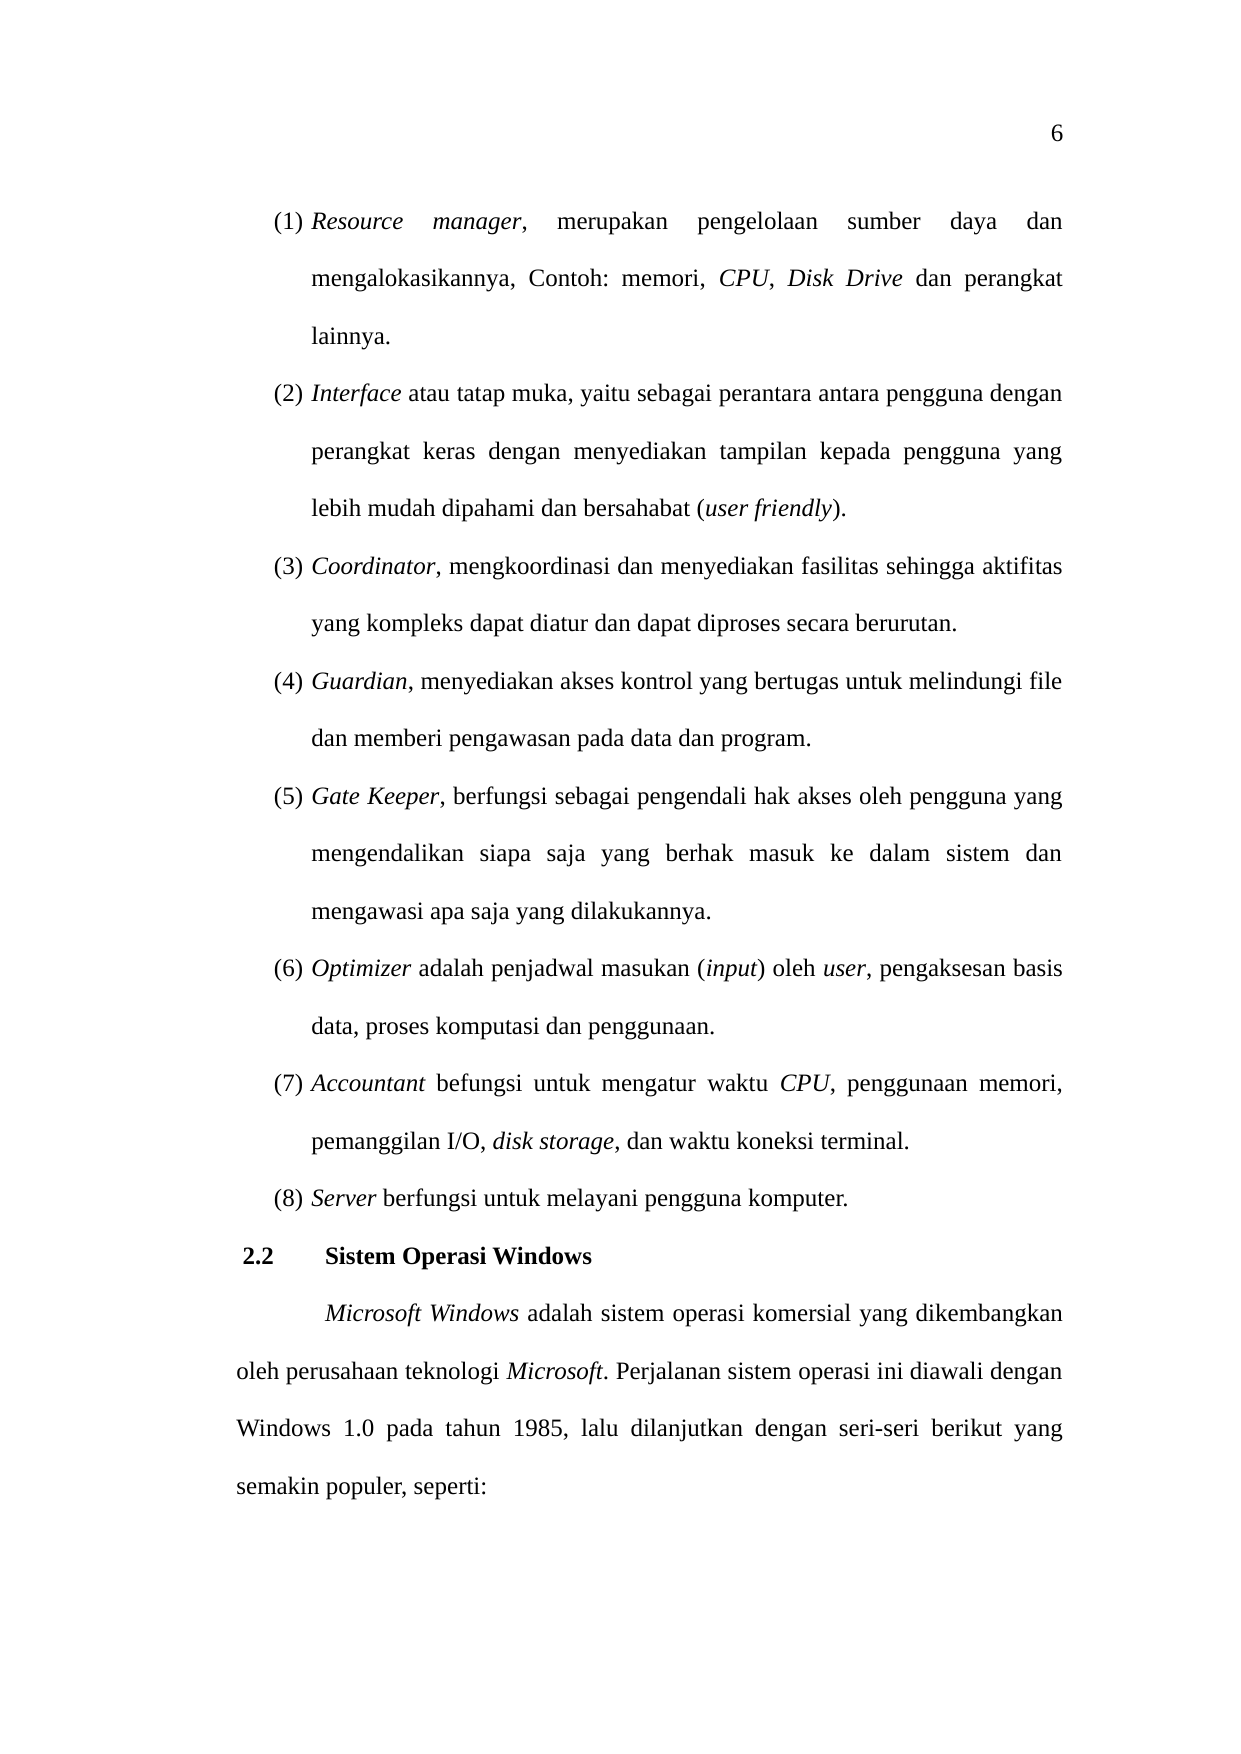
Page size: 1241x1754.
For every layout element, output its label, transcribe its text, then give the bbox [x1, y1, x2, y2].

list Resource manager, merupakan pengelolaan sumber daya dan mengalokasikannya, Contoh: memori, CPU, Disk Drive dan perangkat lainnya. [274, 206, 1063, 350]
list Gate Keeper, berfungsi sebagai pengendali hak akses oleh pengguna yang mengendalikan siapa saja yang berhak masuk ke dalam sistem dan mengawasi apa saja yang dilakukannya. [274, 781, 1063, 925]
subtitle Sistem Operasi Windows [236, 1241, 1063, 1270]
list Accountant befungsi untuk mengatur waktu CPU, penggunaan memori, pemanggilan I/O, disk storage, dan waktu koneksi terminal. [274, 1068, 1063, 1155]
list Interface atau tatap muka, yaitu sebagai perantara antara pengguna dengan perangkat keras dengan menyediakan tampilan kepada pengguna yang lebih mudah dipahami dan bersahabat (user friendly). [274, 378, 1063, 522]
list Optimizer adalah penjadwal masukan (input) oleh user, pengaksesan basis data, proses komputasi dan penggunaan. [274, 953, 1063, 1040]
text Microsoft Windows adalah sistem operasi komersial yang dikembangkan oleh perusahaan teknologi Microsoft. Perjalanan sistem operasi ini diawali dengan Windows 1.0 pada tahun 1985, lalu dilanjutkan dengan seri-seri berikut yang semakin populer, seperti: [236, 1298, 1063, 1500]
list Guardian, menyediakan akses kontrol yang bertugas untuk melindungi file dan memberi pengawasan pada data dan program. [274, 666, 1063, 752]
list Server berfungsi untuk melayani pengguna komputer. [274, 1183, 1063, 1212]
list Coordinator, mengkoordinasi dan menyediakan fasilitas sehingga aktifitas yang kompleks dapat diatur dan dapat diproses secara berurutan. [274, 551, 1063, 637]
